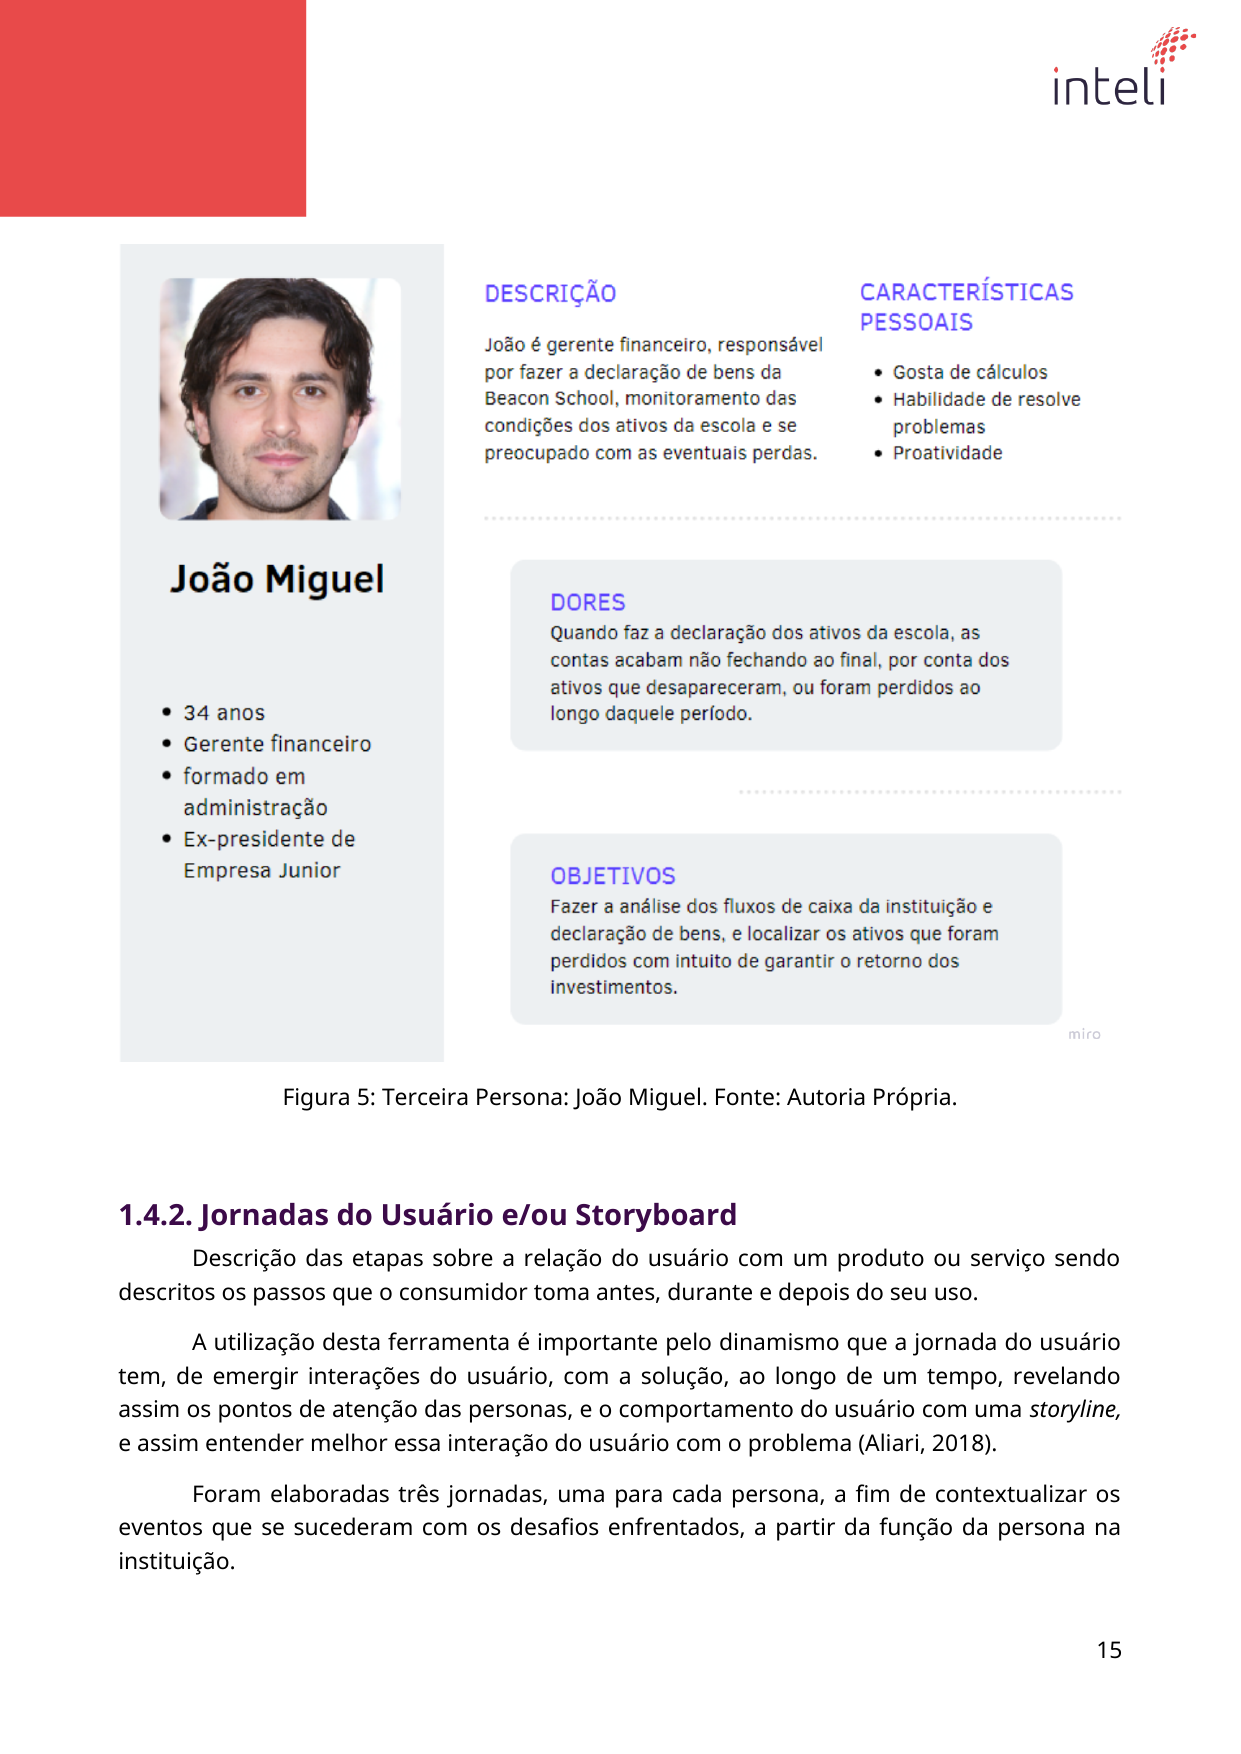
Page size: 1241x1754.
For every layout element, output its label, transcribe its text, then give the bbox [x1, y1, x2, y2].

picture [0, 0, 307, 217]
text Descrição das etapas sobre a relação do usuário com um produto ou serviço sendo descritos os passos que o consumidor toma antes, durante e depois do seu uso. [118, 1242, 1122, 1307]
text Foram elaboradas três jornadas, uma para cada persona, a fim de contextualizar os eventos que se sucederam com os desafios enfrentados, a partir da função da persona na instituição. [118, 1478, 1122, 1576]
subtitle 1.4.2. Jornadas do Usuário e/ou Storyboard [118, 1194, 1122, 1233]
picture [1054, 27, 1197, 105]
picture [118, 244, 1123, 1062]
text Figura 5: Terceira Persona: João Miguel. Fonte: Autoria Própria. [118, 1080, 1122, 1112]
text A utilização desta ferramenta é importante pelo dinamismo que a jornada do usuário tem, de emergir interações do usuário, com a solução, ao longo de um tempo, revelando assim os pontos de atenção das personas, e o comportamento do usuário com uma storyline, e assim entender melhor essa interação do usuário com o problema (Aliari, 2018). [118, 1326, 1122, 1458]
